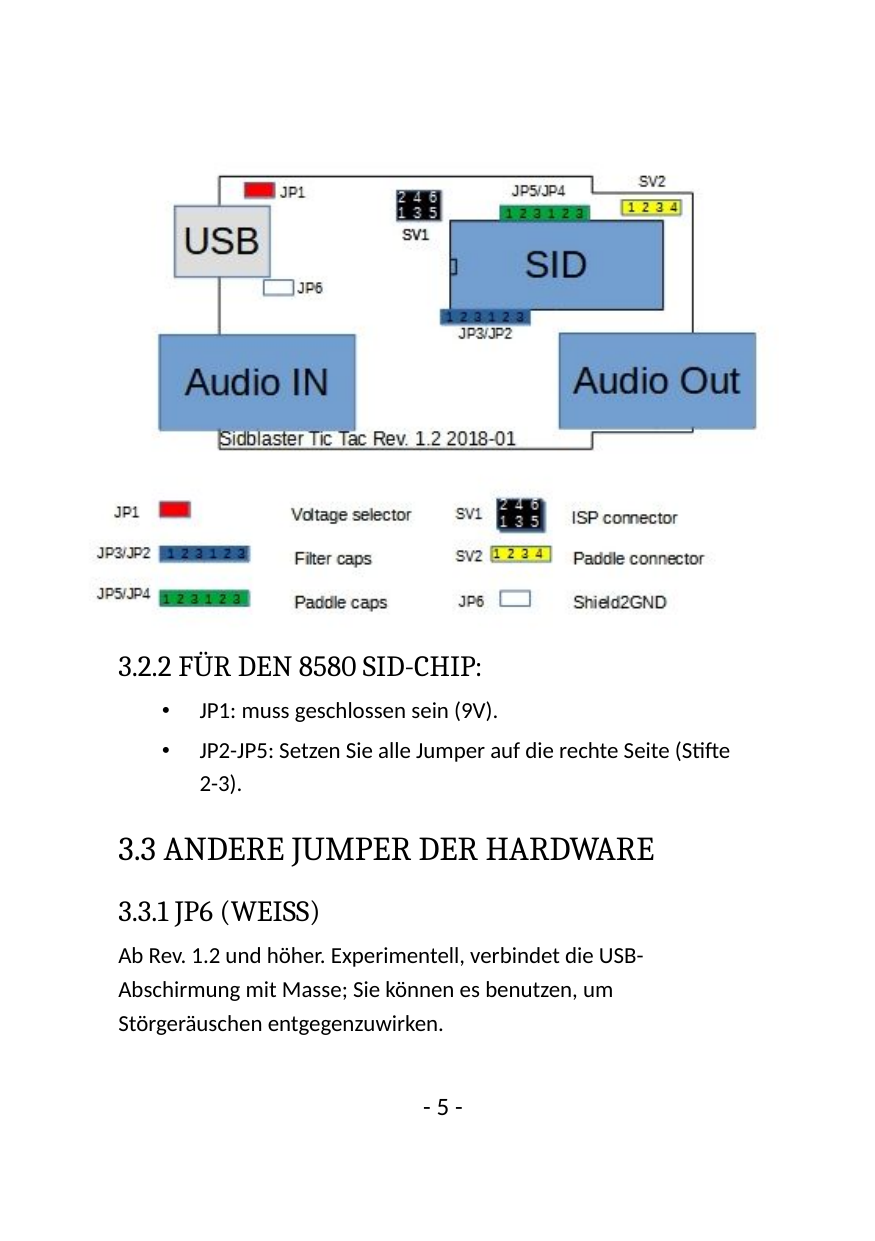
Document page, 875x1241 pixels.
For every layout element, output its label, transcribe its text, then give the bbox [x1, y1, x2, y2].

subtitle Andere Jumper der Hardware [118, 830, 756, 868]
subtitle JP6 (Weiss) [118, 895, 756, 929]
list JP1: muss geschlossen sein (9V). [162, 696, 756, 724]
subtitle [118, 118, 756, 151]
list JP2-JP5: Setzen Sie alle Jumper auf die rechte Seite (Stifte 2-3). [162, 736, 756, 797]
picture [77, 151, 779, 651]
text Ab Rev. 1.2 und höher. Experimentell, verbindet die USB-Abschirmung mit Masse; Sie können es benutzen, um Störgeräuschen entgegenzuwirken. [118, 942, 756, 1037]
subtitle Für den 8580 SID-chip: [118, 651, 756, 684]
